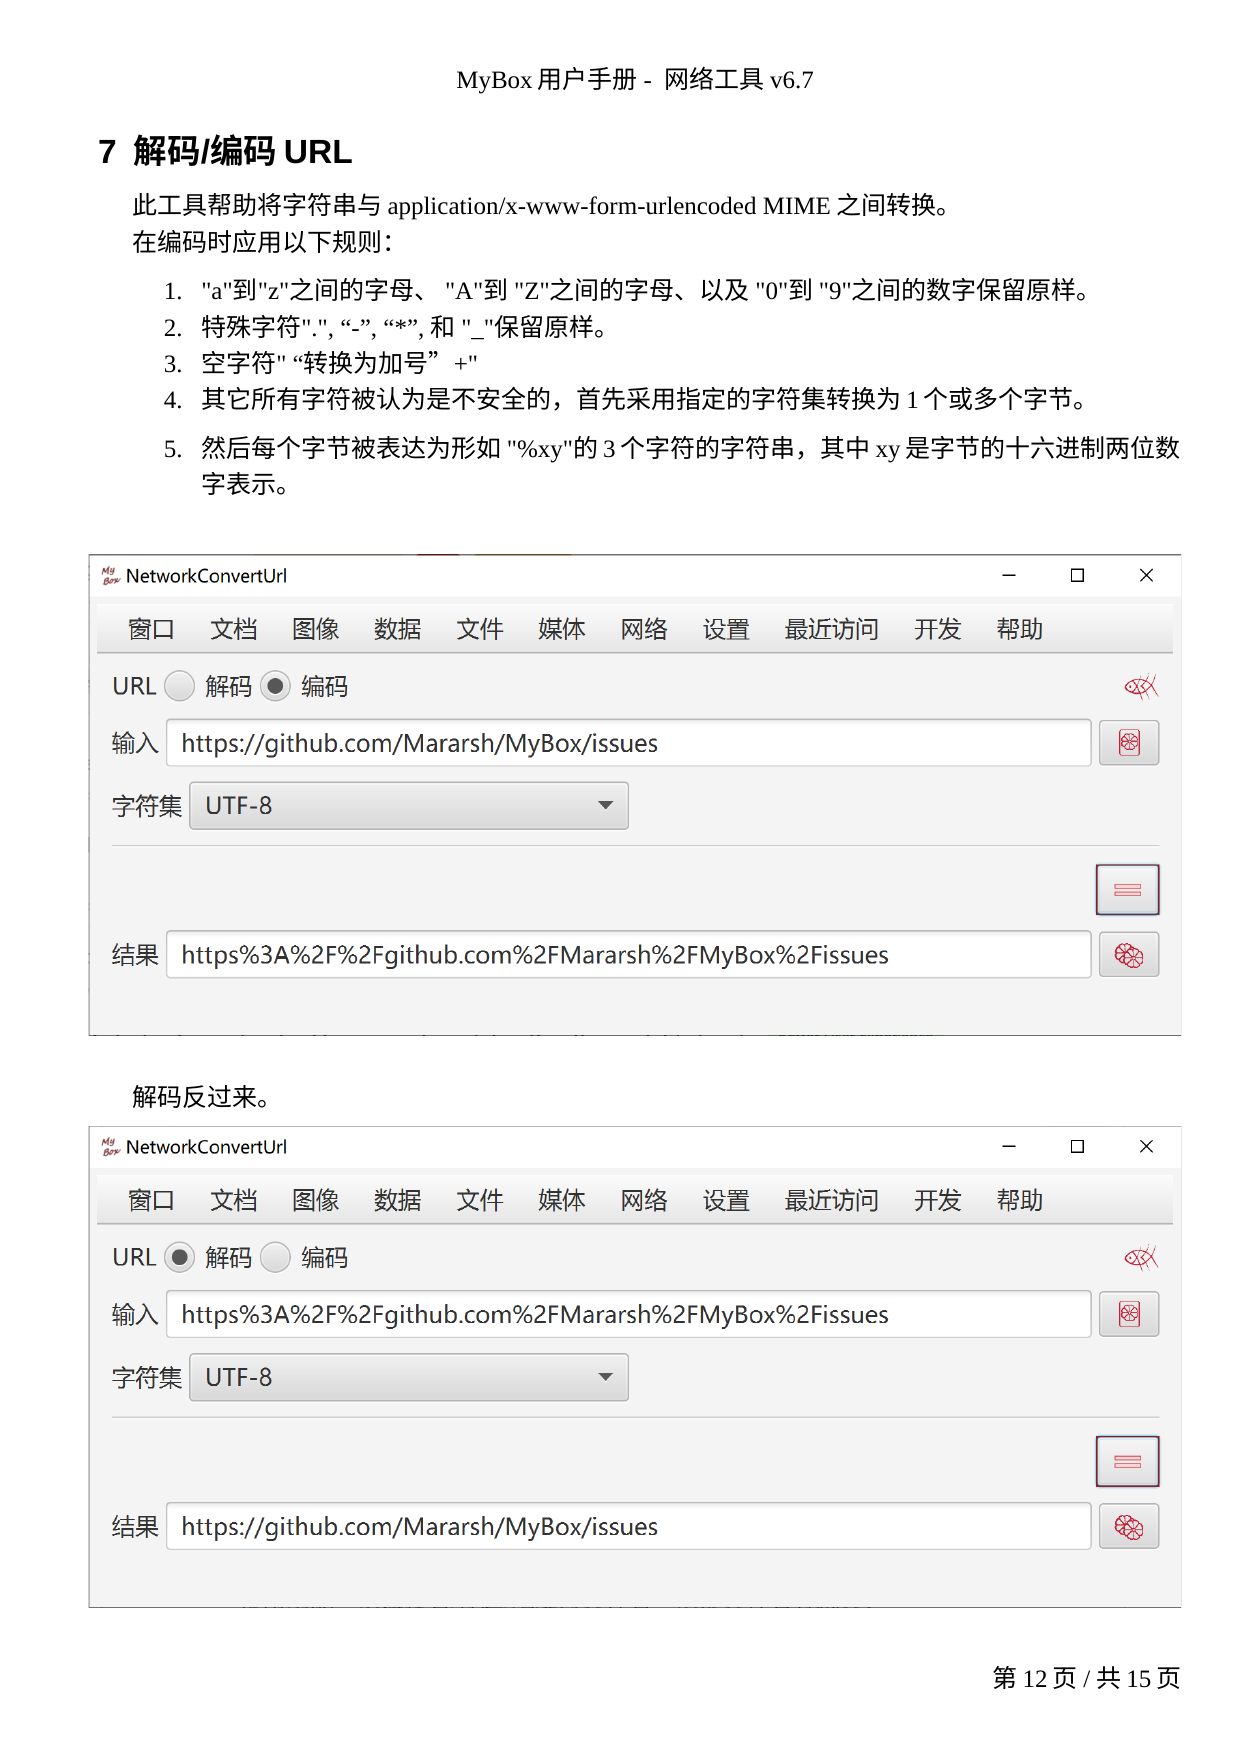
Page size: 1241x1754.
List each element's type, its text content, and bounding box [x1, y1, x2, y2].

list 特殊字符".", “-”, “*”, 和 "_"保留原样。 [163, 307, 1181, 343]
picture [88, 1126, 1182, 1608]
text 此工具帮助将字符串与application/x-www-form-urlencoded MIME之间转换。 在编码时应用以下规则： [88, 186, 1181, 258]
picture [88, 554, 1182, 1036]
list 然后每个字节被表达为形如 "%xy"的3个字符的字符串，其中xy是字节的十六进制两位数字表示。 [163, 428, 1181, 501]
text 解码反过来。 [88, 1077, 1181, 1113]
list 其它所有字符被认为是不安全的，首先采用指定的字符集转换为1个或多个字节。 [163, 379, 1181, 416]
subtitle 解码/编码URL [88, 125, 1181, 173]
list 空字符" “转换为加号”+" [163, 343, 1181, 379]
list "a"到"z"之间的字母、 "A"到 "Z"之间的字母、以及 "0"到 "9"之间的数字保留原样。 [163, 271, 1181, 307]
